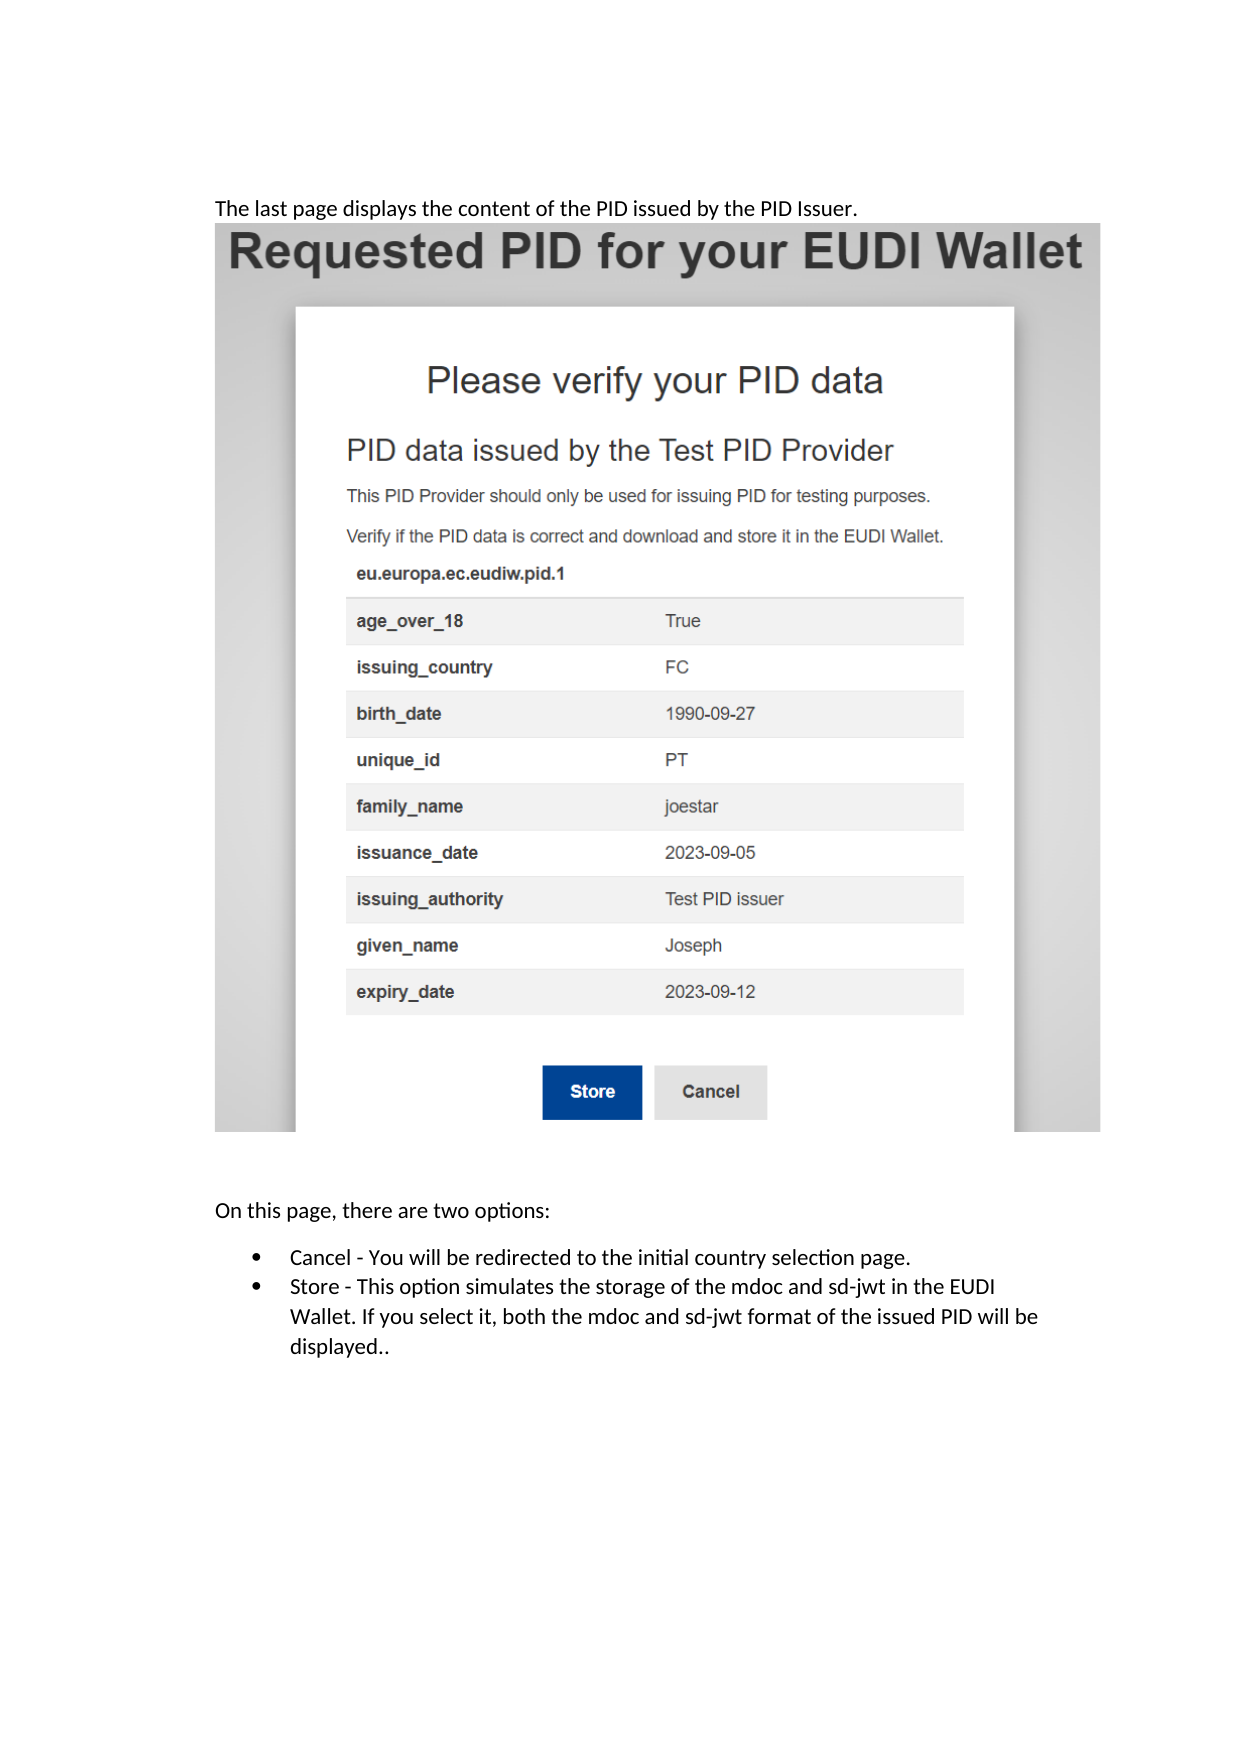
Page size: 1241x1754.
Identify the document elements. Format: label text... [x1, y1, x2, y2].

list Cancel - You will be redirected to the initial country selection page. [252, 1243, 1063, 1271]
text The last page displays the content of the PID issued by the PID Issuer. [215, 194, 1063, 223]
picture [214, 223, 1101, 1132]
text On this page, there are two options: [215, 1196, 1063, 1224]
list Store - This option simulates the storage of the mdoc and sd-jwt in the EUDI Wallet. If you select it, both the mdoc and sd-jwt format of the issued PID will be displayed.. [252, 1272, 1063, 1360]
